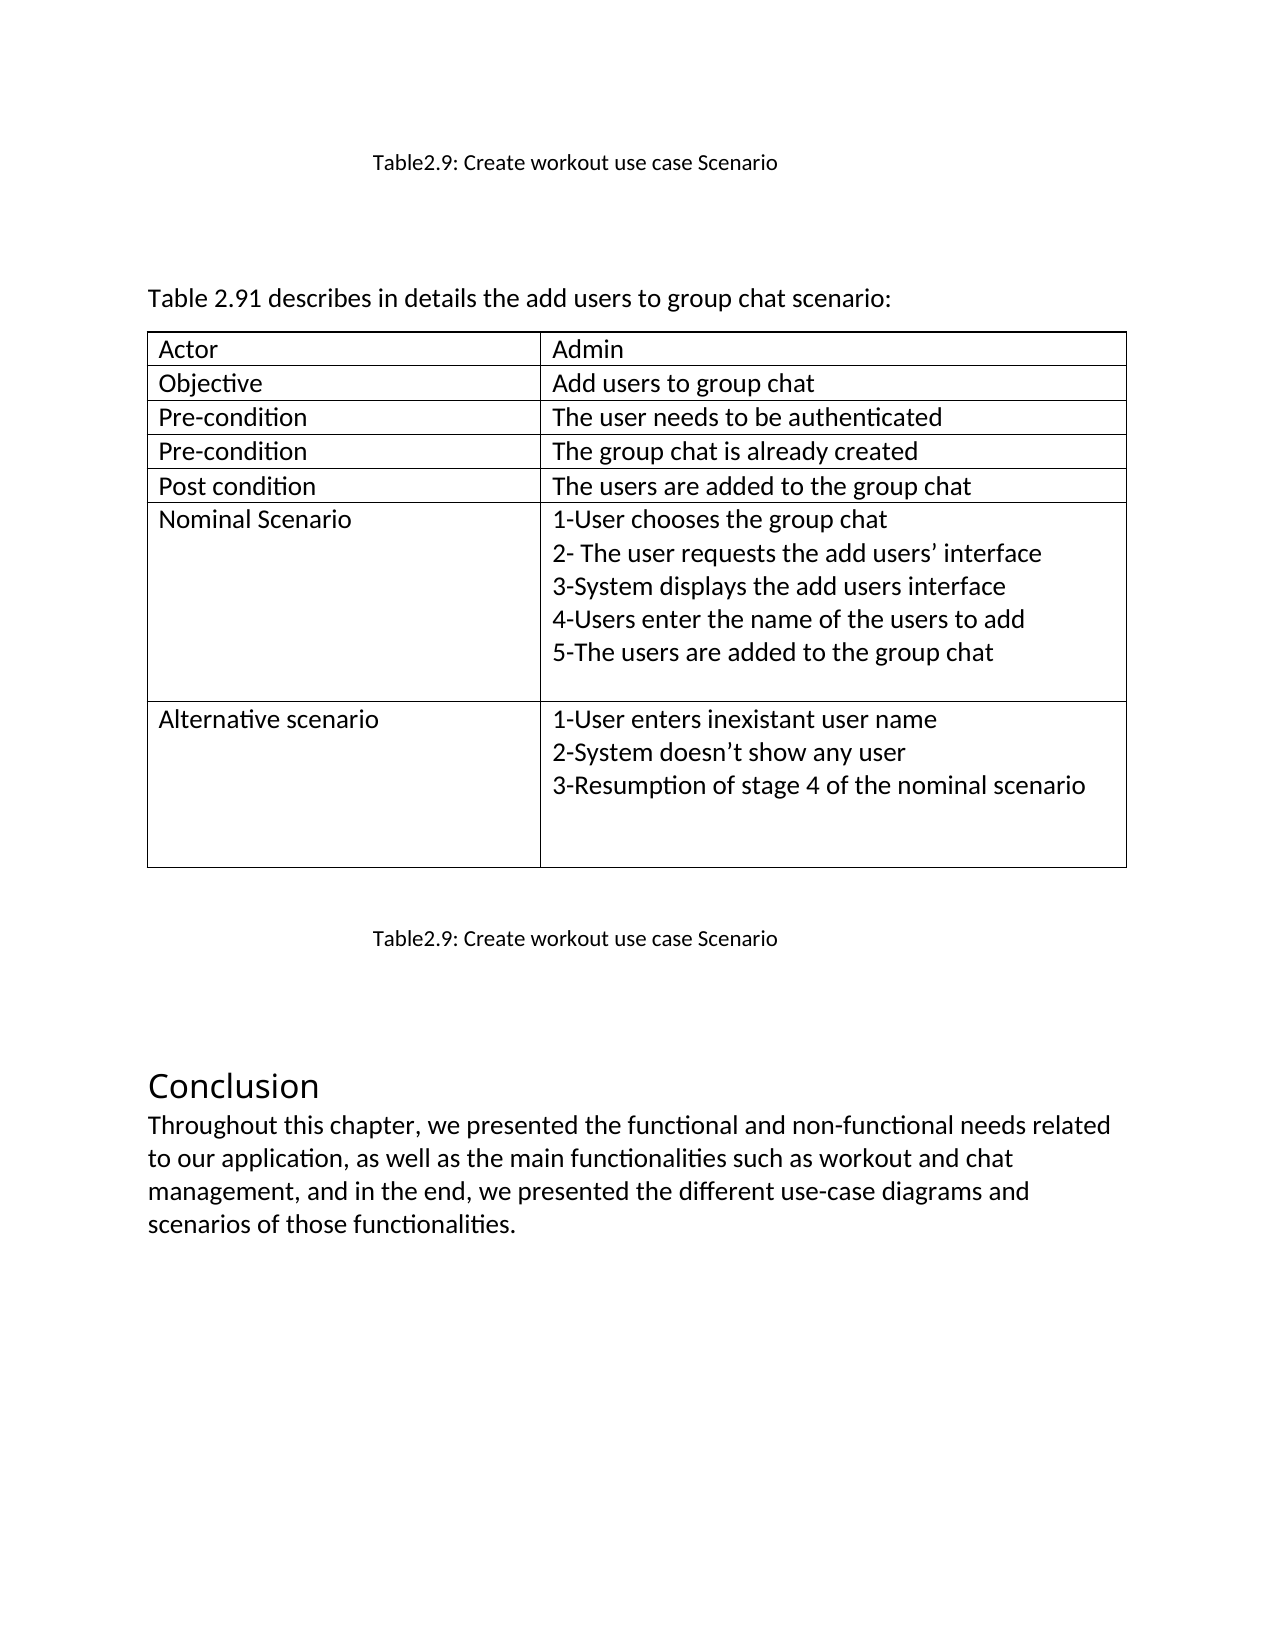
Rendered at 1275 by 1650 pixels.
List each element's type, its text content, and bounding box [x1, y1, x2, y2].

table_cell Nominal Scenario [148, 503, 540, 701]
table_header Actor [148, 333, 540, 365]
text Table 2.91 describes in details the add users to group chat scenario: [148, 282, 1127, 315]
table_cell The users are added to the group chat [541, 469, 1126, 502]
table_cell Pre-condition [148, 435, 540, 468]
table_cell 1-User chooses the group chat 2- The user requests the add users’ interface 3-System displays the add users interface 4-Users enter the name of the users to add 5-The users are added to the group chat [541, 503, 1126, 701]
text Throughout this chapter, we presented the functional and non-functional needs related to our application, as well as the main functionalities such as workout and chat management, and in the end, we presented the different use-case diagrams and scenarios of those functionalities. [148, 1108, 1127, 1240]
text Table2.9: Create workout use case Scenario [148, 924, 1127, 952]
table_cell 1-User enters inexistant user name 2-System doesn’t show any user 3-Resumption of stage 4 of the nominal scenario [541, 702, 1126, 867]
table_header Admin [541, 333, 1126, 365]
table_cell The group chat is already created [541, 435, 1126, 468]
table_cell Objective [148, 366, 540, 399]
table_cell Post condition [148, 469, 540, 502]
table_cell The user needs to be authenticated [541, 401, 1126, 433]
subtitle Conclusion [148, 1063, 1127, 1108]
table_cell Add users to group chat [541, 366, 1126, 399]
table_cell Pre-condition [148, 401, 540, 433]
table_cell Alternative scenario [148, 702, 540, 867]
text Table2.9: Create workout use case Scenario [148, 148, 1127, 176]
